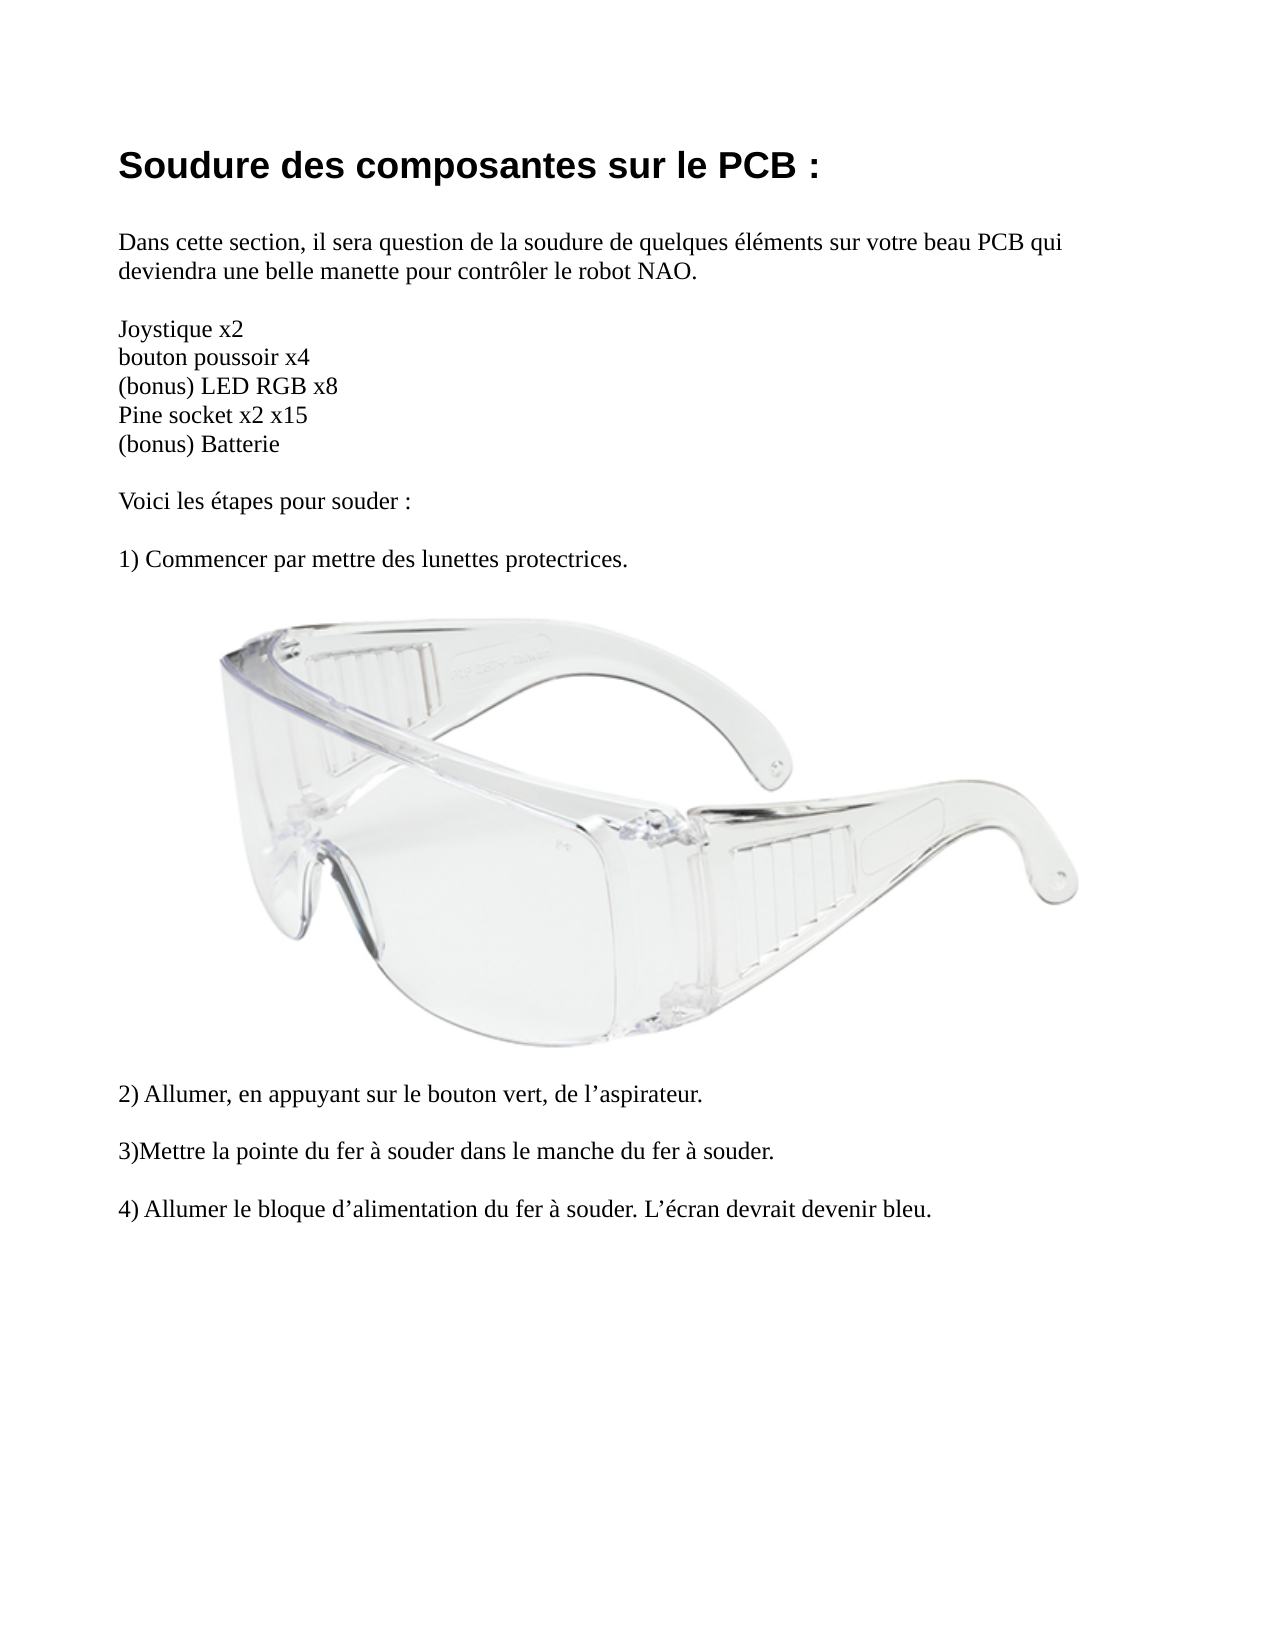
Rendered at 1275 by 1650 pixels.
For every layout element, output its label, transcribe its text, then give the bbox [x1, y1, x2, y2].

text Dans cette section, il sera question de la soudure de quelques éléments sur votre beau PCB qui deviendra une belle manette pour contrôler le robot NAO. [118, 227, 1157, 285]
text 1) Commencer par mettre des lunettes protectrices. [118, 544, 1157, 572]
text Pine socket x2 x15 [118, 400, 1157, 429]
text 3)Mettre la pointe du fer à souder dans le manche du fer à souder. [118, 1136, 1157, 1165]
text Joystique x2 [118, 314, 1157, 342]
text (bonus) LED RGB x8 [118, 371, 1157, 400]
text 2) Allumer, en appuyant sur le bouton vert, de l’aspirateur. [118, 969, 1157, 1107]
text bouton poussoir x4 [118, 342, 1157, 371]
subtitle Soudure des composantes sur le PCB : [118, 143, 1157, 186]
text 4) Allumer le bloque d’alimentation du fer à souder. L’écran devrait devenir bleu. [118, 1194, 1157, 1222]
text Voici les étapes pour souder : [118, 486, 1157, 515]
text (bonus) Batterie [118, 429, 1157, 457]
picture [168, 572, 1107, 1079]
